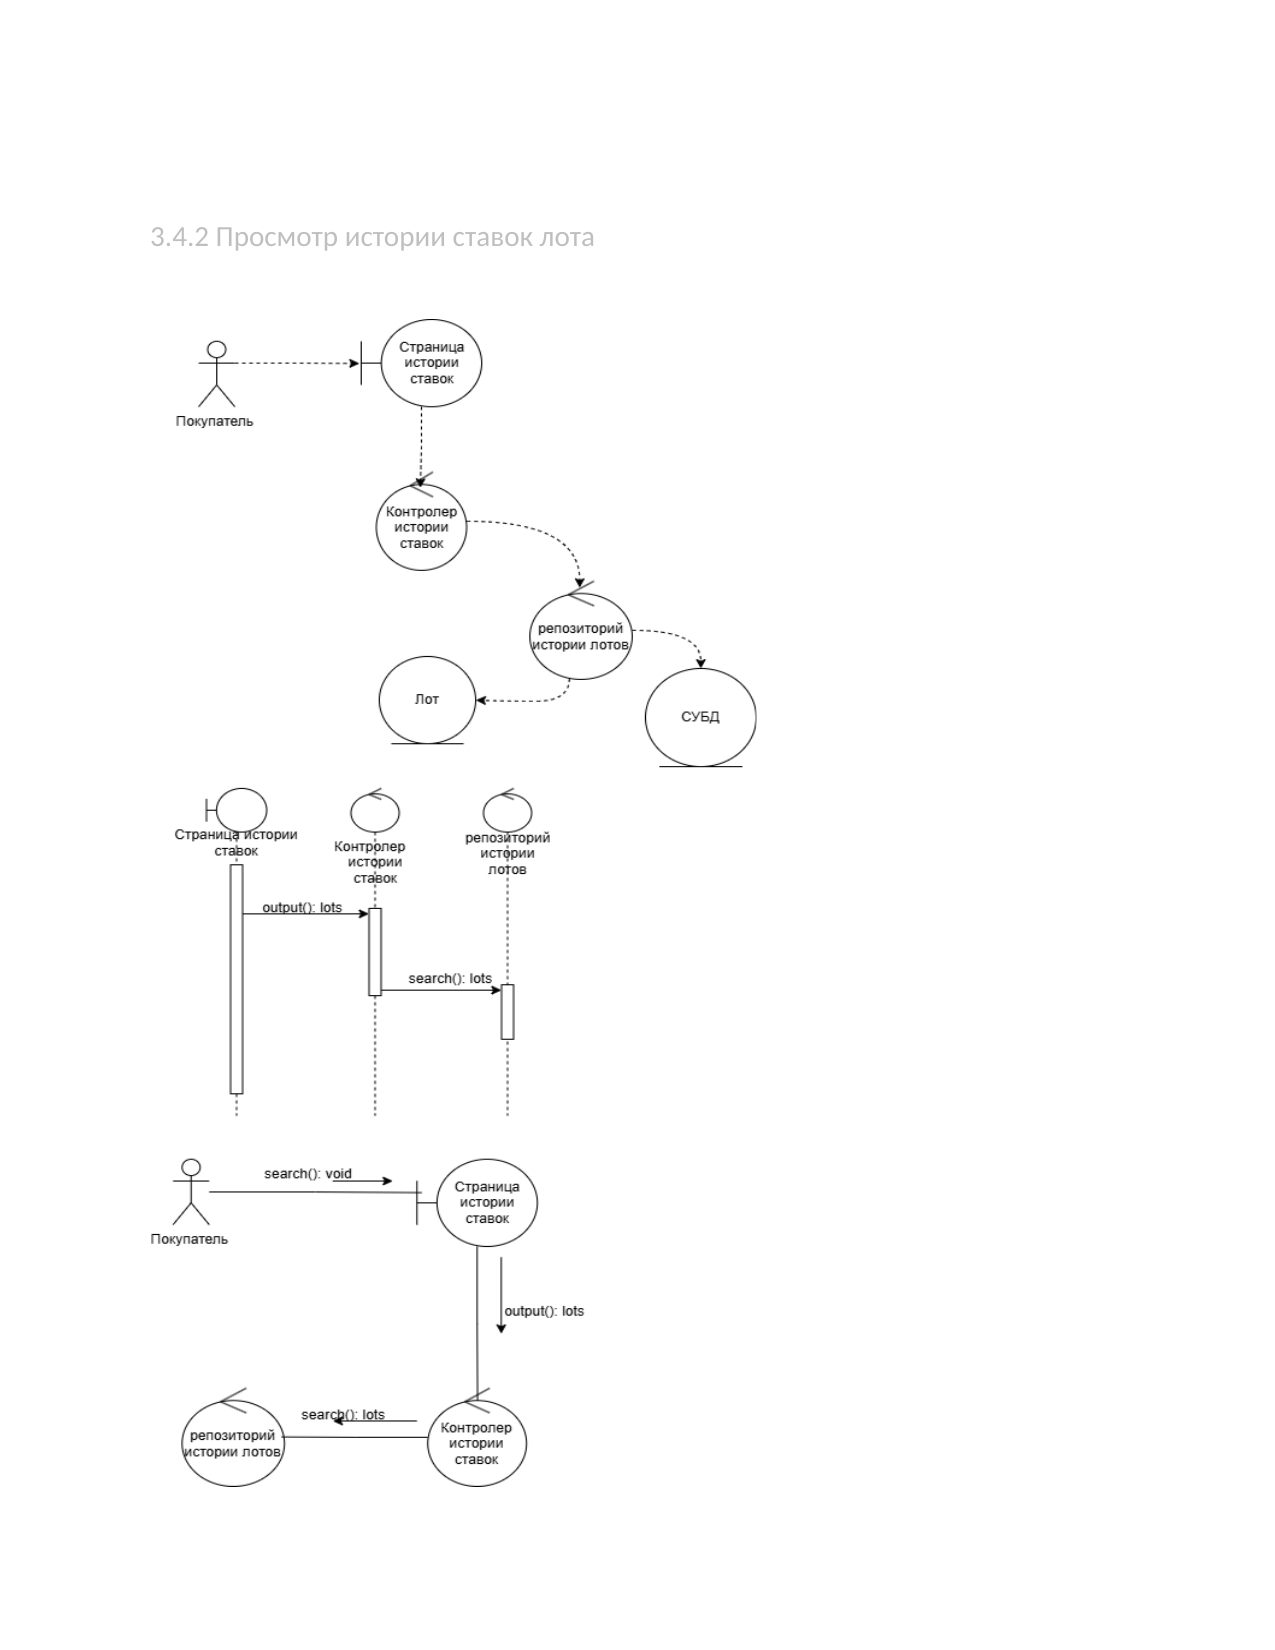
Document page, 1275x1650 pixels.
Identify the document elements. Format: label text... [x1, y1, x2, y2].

subtitle 3.4.2 Просмотр истории ставок лота [150, 218, 1125, 254]
